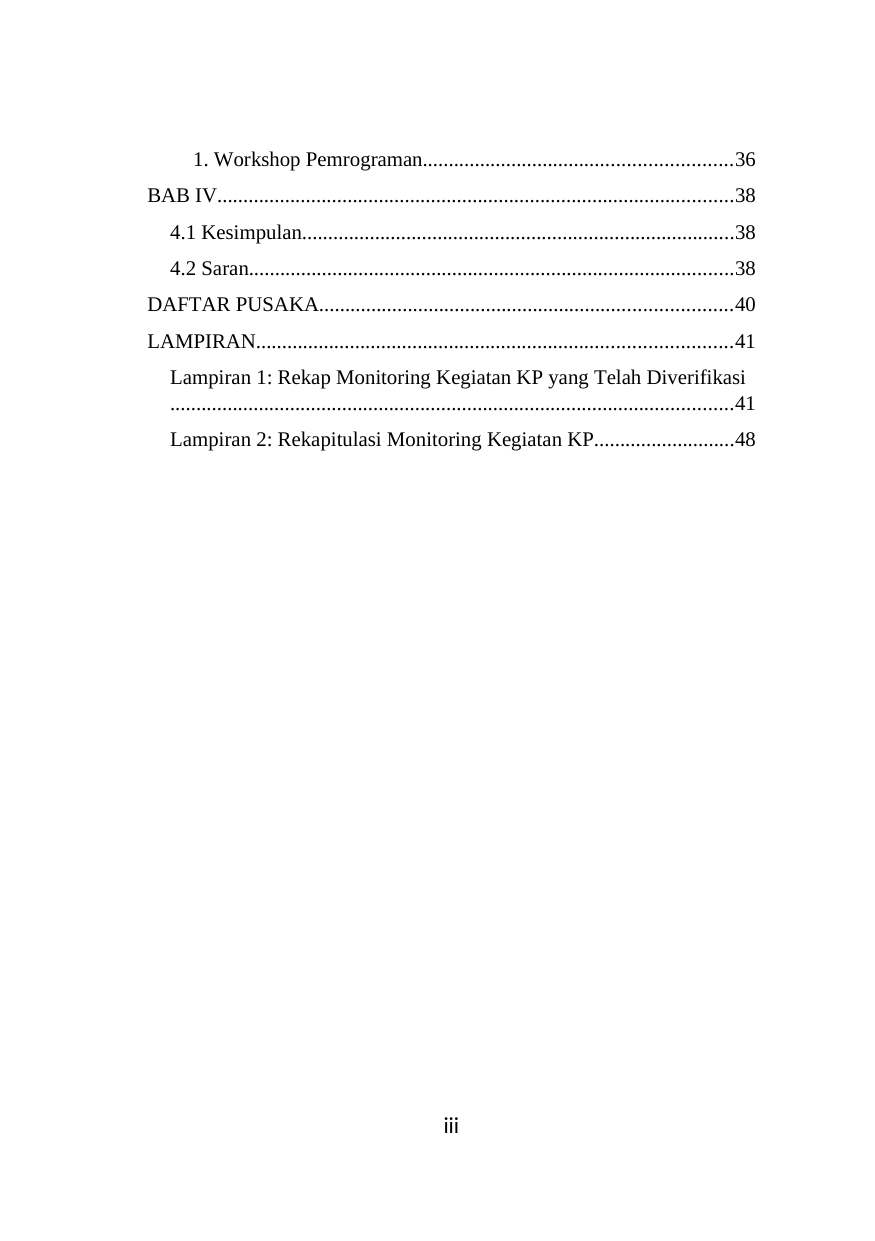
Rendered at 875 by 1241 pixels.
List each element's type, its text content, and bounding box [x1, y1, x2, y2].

text BAB IV 38 [147, 183, 756, 207]
text Lampiran 2: Rekapitulasi Monitoring Kegiatan KP 48 [170, 427, 756, 451]
text 1. Workshop Pemrograman 36 [193, 147, 756, 171]
text Lampiran 1: Rekap Monitoring Kegiatan KP yang Telah Diverifikasi 41 [170, 365, 756, 415]
text 4.1 Kesimpulan 38 [170, 220, 756, 244]
text DAFTAR PUSAKA 40 [147, 292, 756, 316]
text LAMPIRAN 41 [147, 329, 756, 353]
text 4.2 Saran 38 [170, 256, 756, 280]
